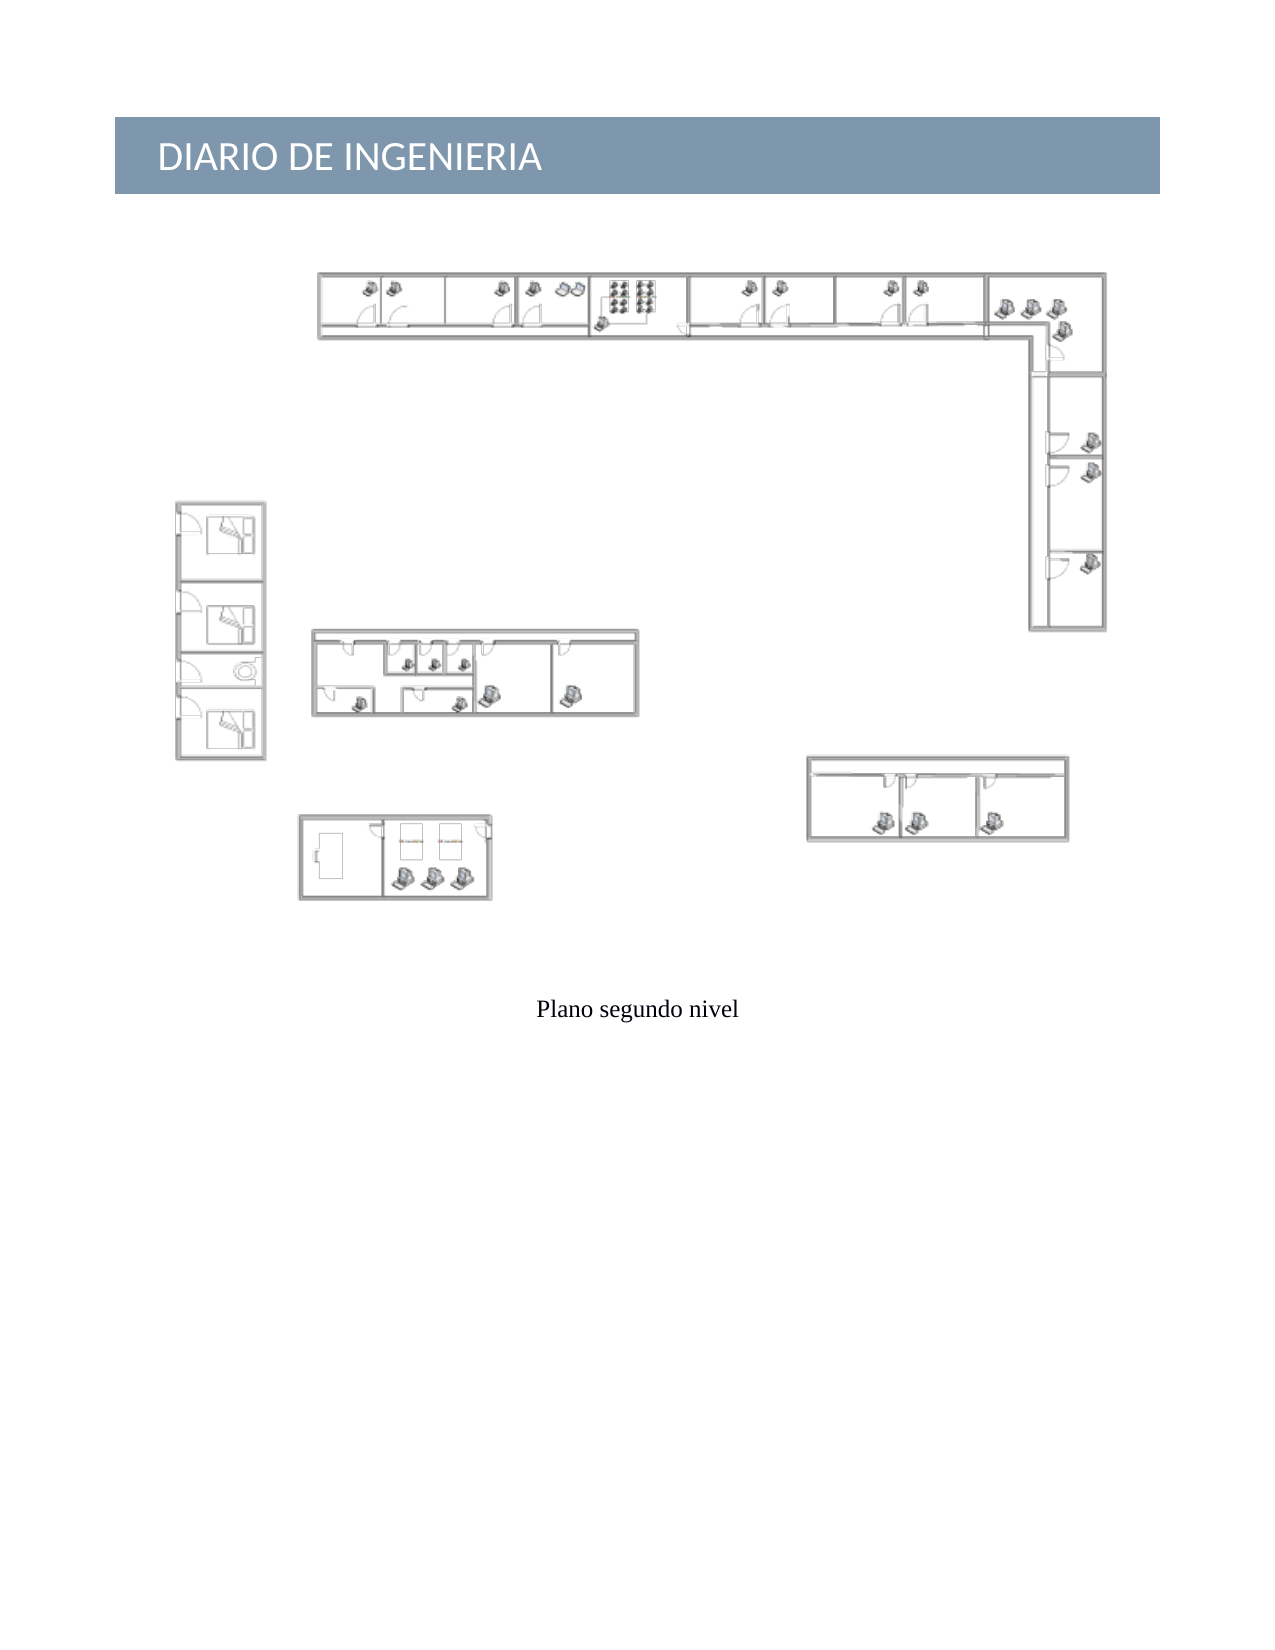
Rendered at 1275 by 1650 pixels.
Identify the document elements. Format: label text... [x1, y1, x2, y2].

text Plano segundo nivel [157, 994, 1117, 1022]
